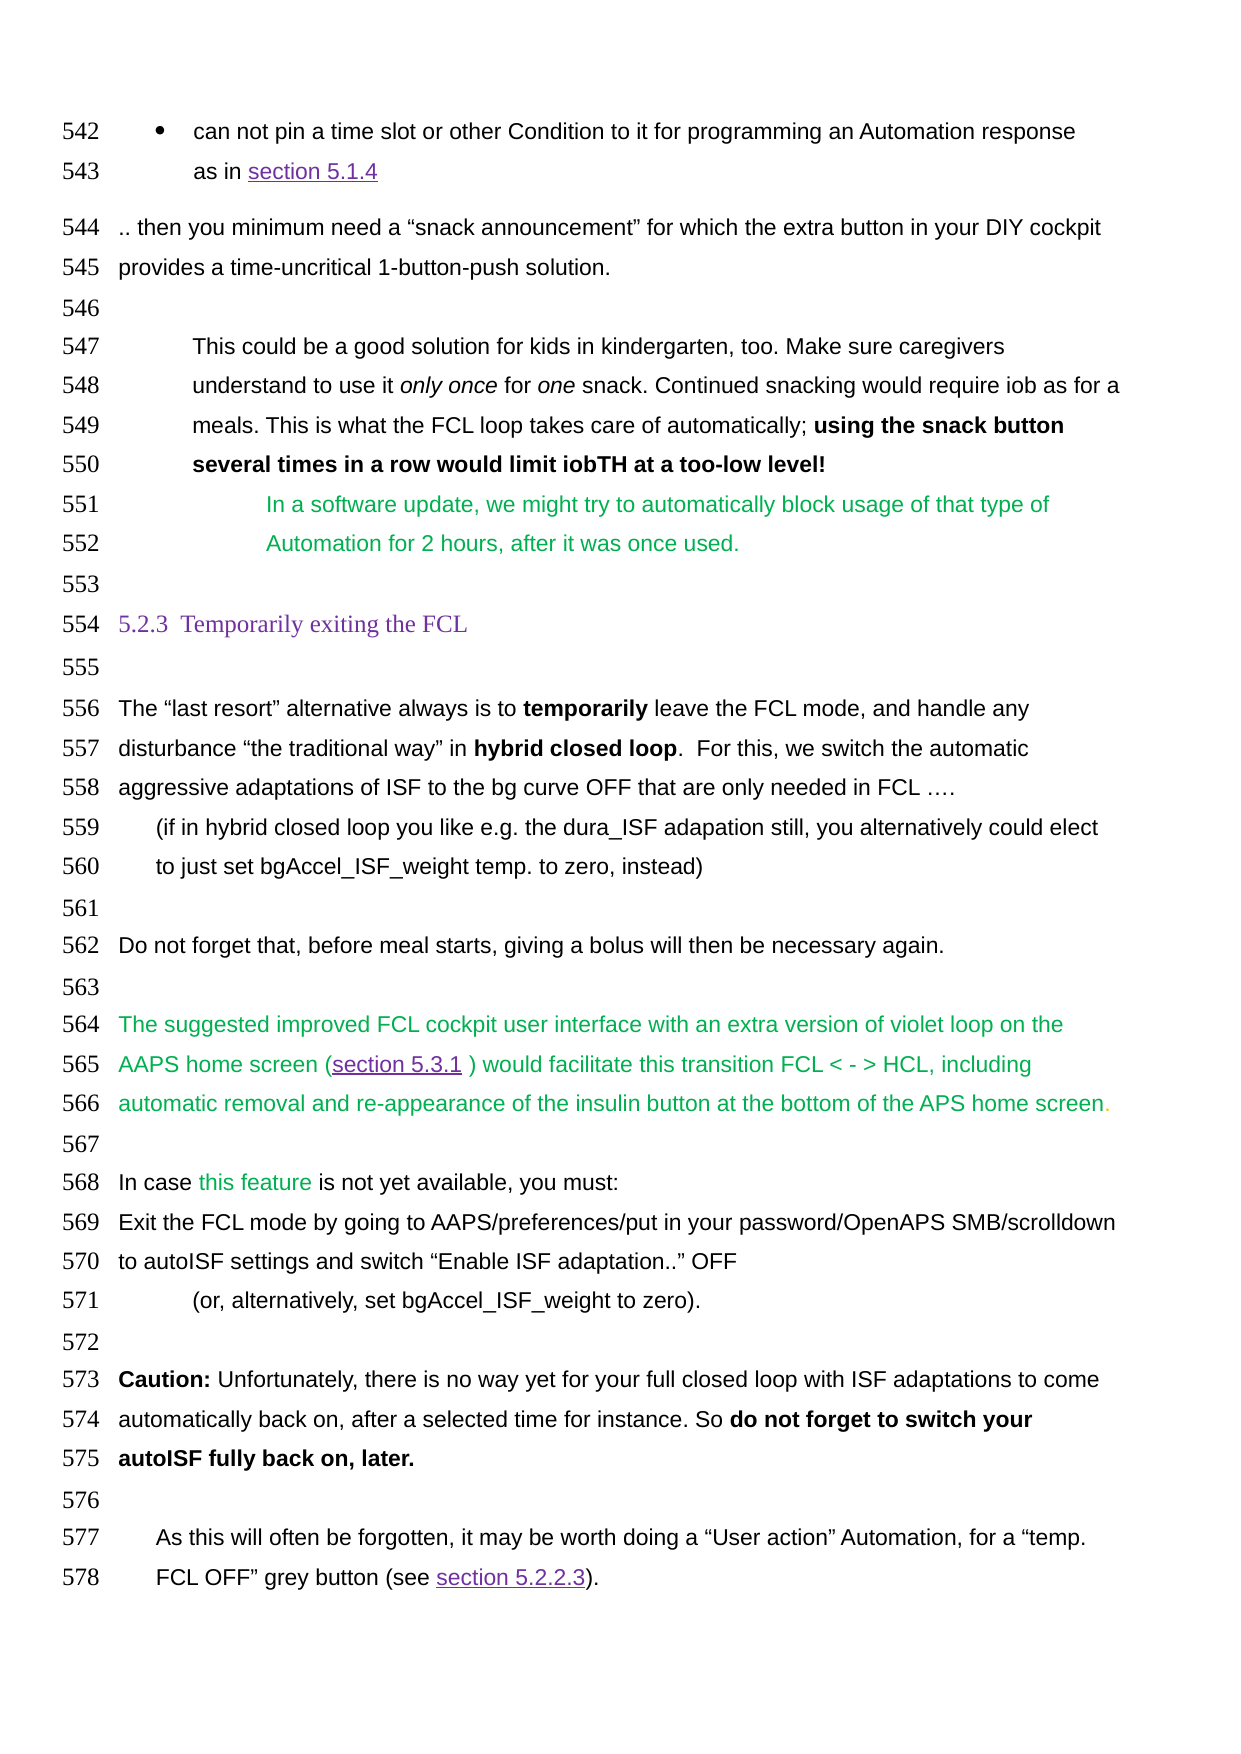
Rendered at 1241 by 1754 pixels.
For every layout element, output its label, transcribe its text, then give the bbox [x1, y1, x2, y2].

text Do not forget that, before meal starts, giving a bolus will then be necessary again. [118, 932, 1122, 958]
text .. then you minimum need a “snack announcement” for which the extra button in your DIY cockpit provides a time-uncritical 1-button-push solution. [118, 214, 1122, 280]
text (or, alternatively, set bgAccel_ISF_weight to zero). [192, 1287, 1122, 1314]
text 5.2.3 Temporarily exiting the FCL [118, 609, 1122, 638]
text In case this feature is not yet available, you must: [118, 1169, 1122, 1195]
text The “last resort” alternative always is to temporarily leave the FCL mode, and handle any disturbance “the traditional way” in hybrid closed loop. For this, we switch the automatic aggressive adaptations of ISF to the bg curve OFF that are only needed in FCL …. [118, 695, 1122, 801]
text (if in hybrid closed loop you like e.g. the dura_ISF adapation still, you alternatively could elect to just set bgAccel_ISF_weight temp. to zero, instead) [156, 814, 1122, 879]
text This could be a good solution for kids in kindergarten, too. Make sure caregivers understand to use it only once for one snack. Continued snacking would require iob as for a meals. This is what the FCL loop takes care of automatically; using the snack button several times in a row would limit iobTH at a too-low level! [192, 333, 1122, 477]
list can not pin a time slot or other Condition to it for programming an Automation response as in section 5.1.4 [156, 118, 1122, 184]
text Exit the FCL mode by going to AAPS/preferences/put in your password/OpenAPS SMB/scrolldown to autoISF settings and switch “Enable ISF adaptation..” OFF [118, 1208, 1122, 1274]
text As this will often be forgotten, it may be worth doing a “User action” Automation, for a “temp. FCL OFF” grey button (see section 5.2.2.3). [156, 1524, 1122, 1590]
text In a software update, we might try to automatically block usage of that type of Automation for 2 hours, after it was once used. [266, 491, 1122, 556]
text Caution: Unfortunately, there is no way yet for your full closed loop with ISF adaptations to come automatically back on, after a selected time for instance. So do not forget to switch your autoISF fully back on, later. [118, 1366, 1122, 1472]
text The suggested improved FCL cockpit user interface with an extra version of violet loop on the AAPS home screen (section 5.3.1 ) would facilitate this transition FCL < - > HCL, including automatic removal and re-appearance of the insulin button at the bottom of the APS home screen. [118, 1011, 1122, 1116]
